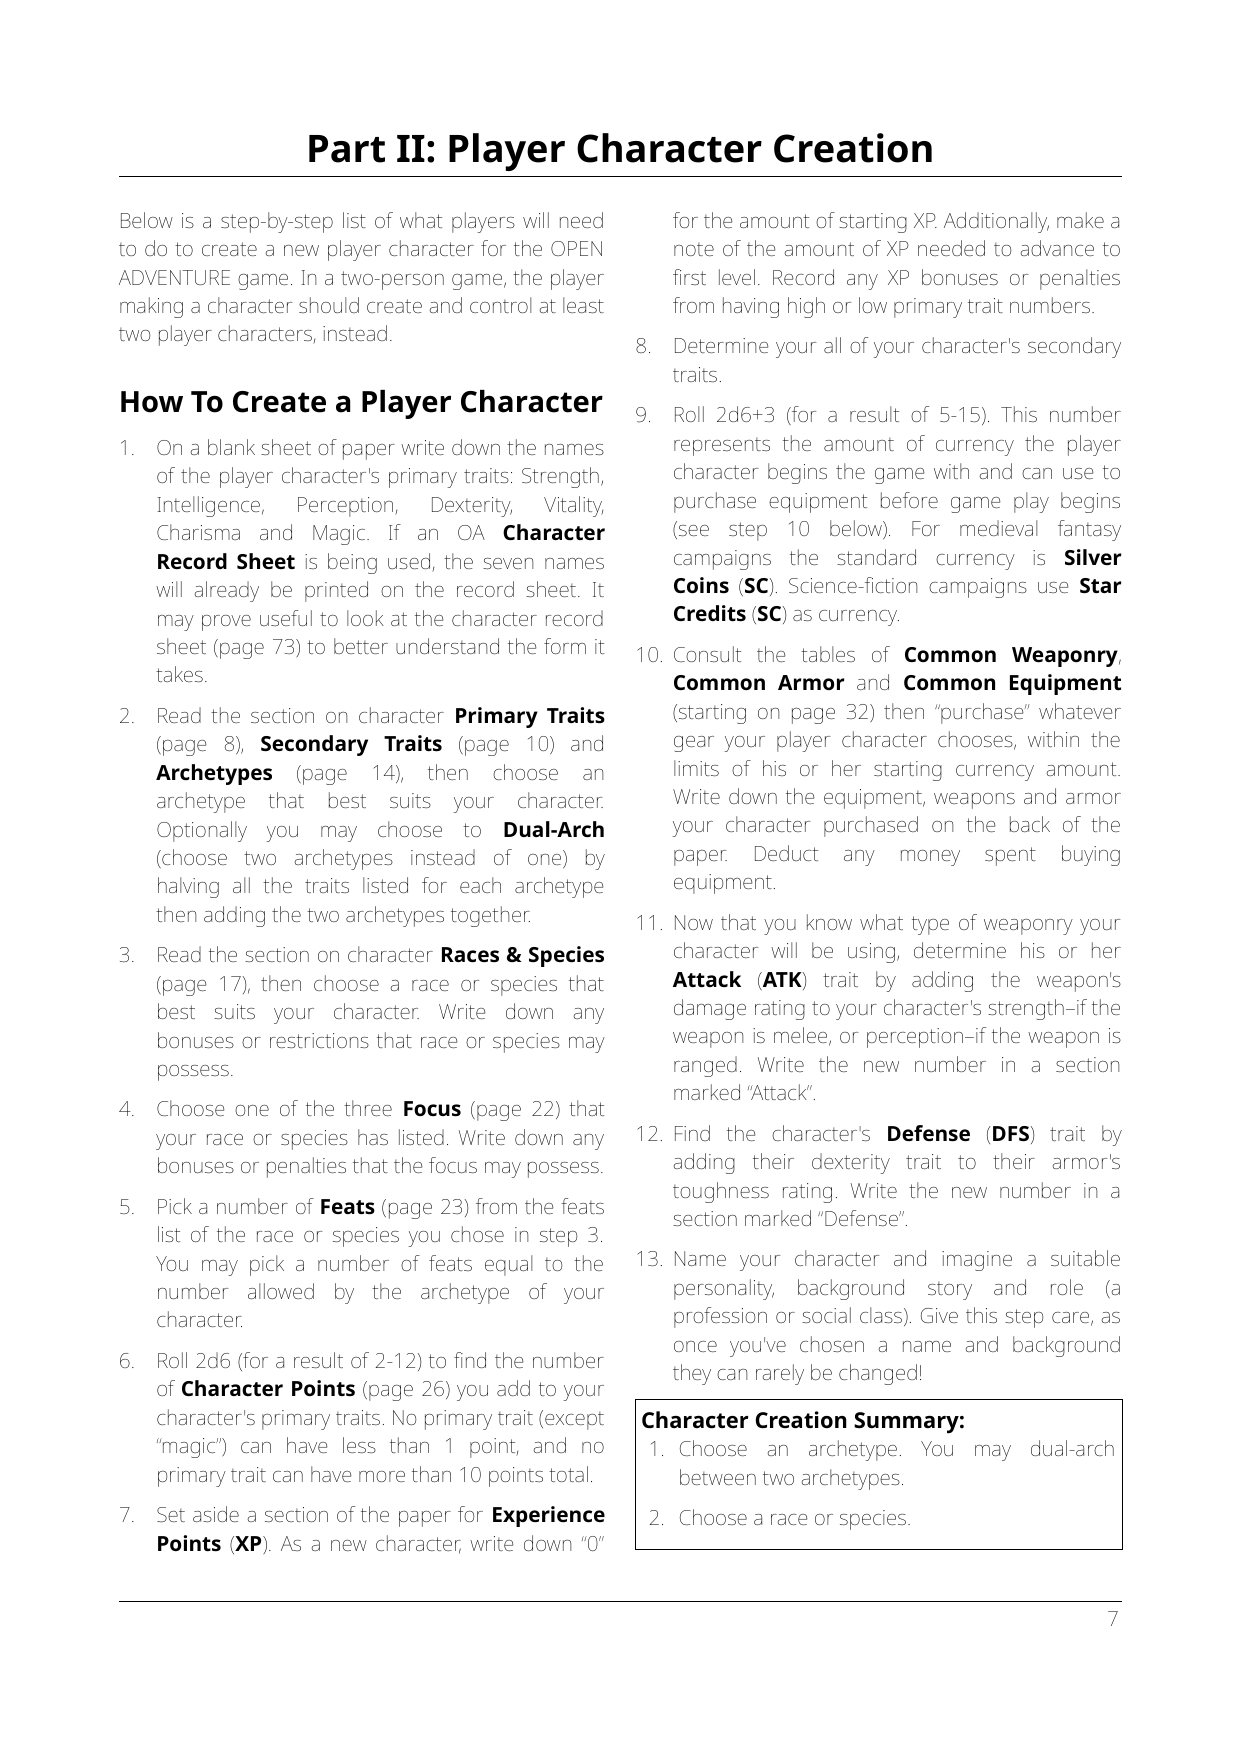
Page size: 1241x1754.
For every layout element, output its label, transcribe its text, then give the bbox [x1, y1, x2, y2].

list Consult the tables of Common Weaponry, Common Armor and Common Equipment (starting on page 23) then “purchase” whatever gear your player character chooses, within the limits of his or her starting currency amount. Write down the equipment, weapons and armor your character purchased on the back of the paper. Deduct any money spent buying equipment. [635, 640, 1122, 896]
list Determine your all of your character's secondary traits. [635, 332, 1122, 388]
list Name your character and imagine a suitable personality, background story and role (a profession or social class). Give this step care, as once you've chosen a name and background they can rarely be changed! [635, 1244, 1122, 1387]
list Read the section on character Races & Species (page 12), then choose a race or species that best suits your character. Write down any bonuses or restrictions that race or species may possess. [118, 940, 605, 1083]
list On a blank sheet of paper write down the names of the player character's primary traits: Strength, Intelligence, Perception, Dexterity, Vitality, Charisma and Magic. If an OA Character Record Sheet is being used, the seven names will already be printed on the record sheet. It may prove useful to look at the character record sheet (page 72) to better understand the form it takes. [118, 433, 605, 689]
list Now that you know what type of weaponry your character will be using, determine his or her Attack (ATK) trait by adding the weapon's damage rating to your character's strength–if the weapon is melee, or perception–if the weapon is ranged. Write the new number in a section marked “Attack”. [635, 908, 1122, 1107]
list Choose one of the three Focus (page 16) that your race or species has listed. Write down any bonuses or penalties that the focus may possess. [118, 1094, 605, 1180]
list Set aside a section of the paper for Experience Points (XP). As a new character, write down “0” [118, 1500, 605, 1557]
list Find the character's Defense (DFS) trait by adding their dexterity trait to their armor's toughness rating. Write the new number in a section marked “Defense”. [635, 1119, 1122, 1233]
list Roll 2d6+3 (for a result of 5-15). This number represents the amount of currency the player character begins the game with and can use to purchase equipment before game play begins (see step 10 below). For medieval fantasy campaigns the standard currency is Silver Coins (SC). Science-fiction campaigns use Star Credits (SC) as currency. [635, 400, 1122, 628]
list Roll 2d6 (for a result of 2-12) to find the number of Character Points (page 19) you add to your character's primary traits. No primary trait (except “magic”) can have less than 1 point, and no primary trait can have more than 10 points total. [118, 1346, 605, 1488]
subtitle How To Create a Player Character [118, 381, 605, 421]
text Below is a step-by-step list of what players will need to do to create a new player character for the OPEN ADVENTURE game. In a two-person game, the player making a character should create and control at least two player characters, instead. [118, 206, 605, 348]
table_header Character Creation Summary: Choose an archetype. You may dual-arch between two archetypes. Choose a race or species. Choose a focus for that race or species. Choose a number of feats for that race or species as allowed by the archetype chosen. Roll 2d6 and add that many character points to your character's primary traits. Calculate secondary traits then apply any bonuses or detriments from archetypes, race or species, focus and feats. Roll 2d6+3 for initial currency and buy starting gear. Determine attack and defense traits. Choose a name, personality, background and role for your player character. [636, 1400, 1122, 1549]
list for the amount of starting XP. Additionally, make a note of the amount of XP needed to advance to first level. Record any XP bonuses or penalties from having high or low primary trait numbers. [635, 206, 1122, 319]
list Read the section on character Primary Traits (page 6), Secondary Traits (page 7) and Archetypes (page 10), then choose an archetype that best suits your character. Optionally you may choose to Dual-Arch (choose two archetypes instead of one) by halving all the traits listed for each archetype then adding the two archetypes together. [118, 701, 605, 928]
list Pick a number of Feats (page 17) from the feats list of the race or species you chose in step 3. You may pick a number of feats equal to the number allowed by the archetype of your character. [118, 1192, 605, 1334]
